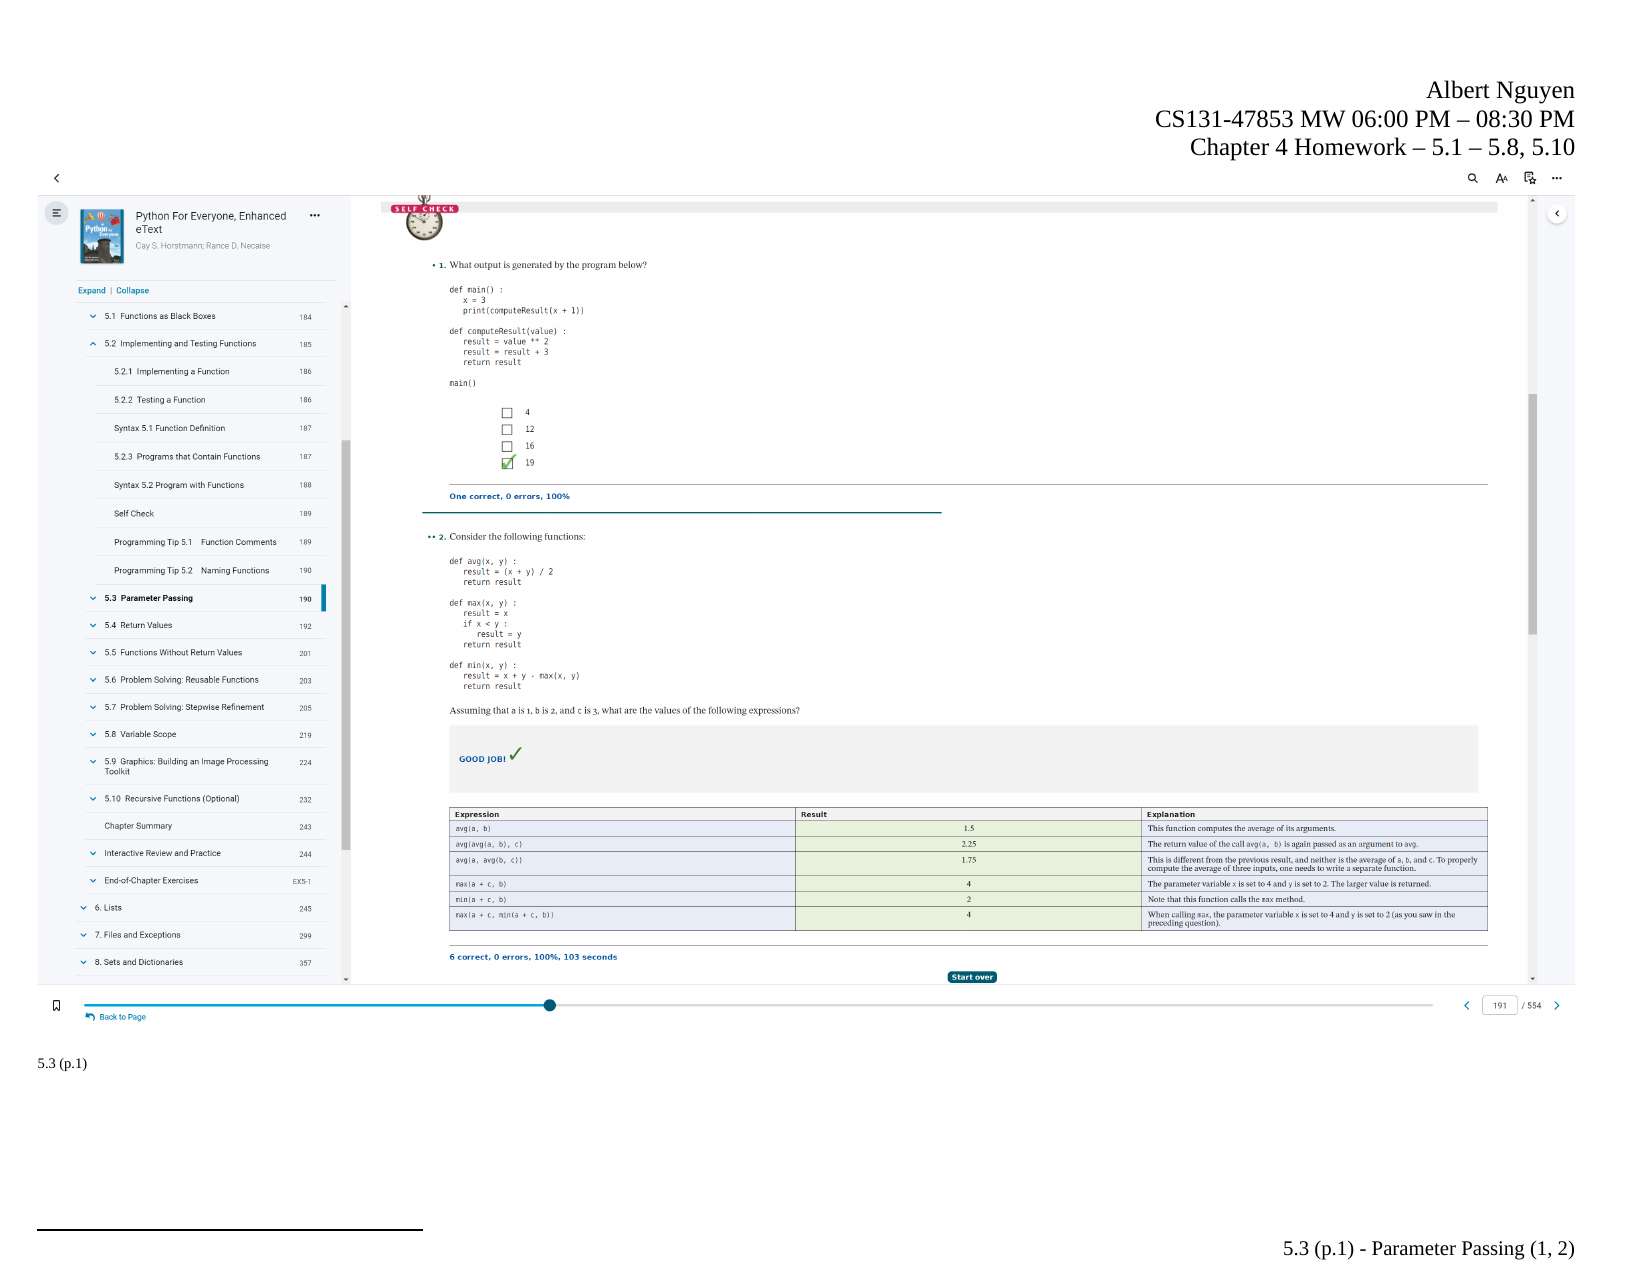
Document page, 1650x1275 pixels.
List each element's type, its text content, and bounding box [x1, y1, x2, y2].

picture [37, 161, 1575, 1026]
text - Parameter Passing (1, 2) [37, 1236, 1575, 1260]
